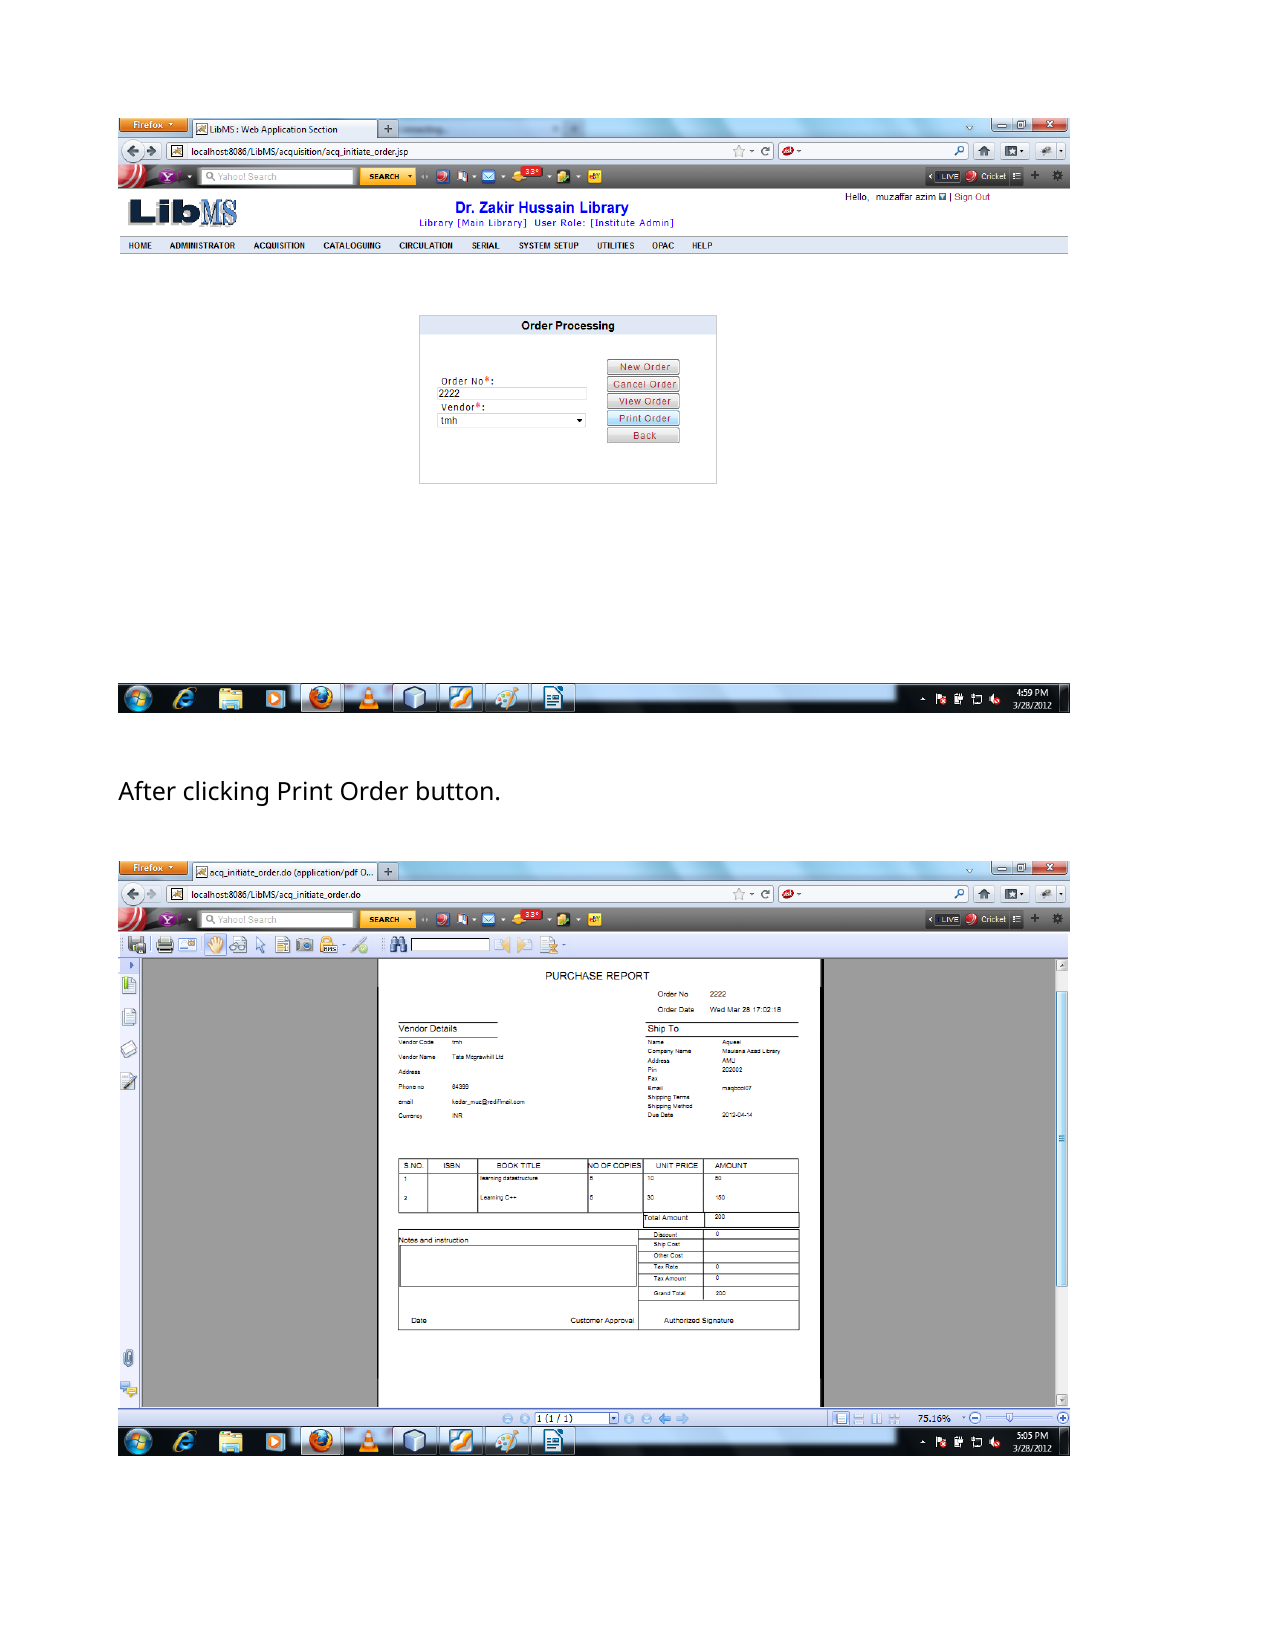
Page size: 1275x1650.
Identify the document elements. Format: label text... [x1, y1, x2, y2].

picture [118, 118, 1157, 769]
text After clicking Print Order button. [118, 769, 1157, 808]
picture [118, 861, 1157, 1512]
